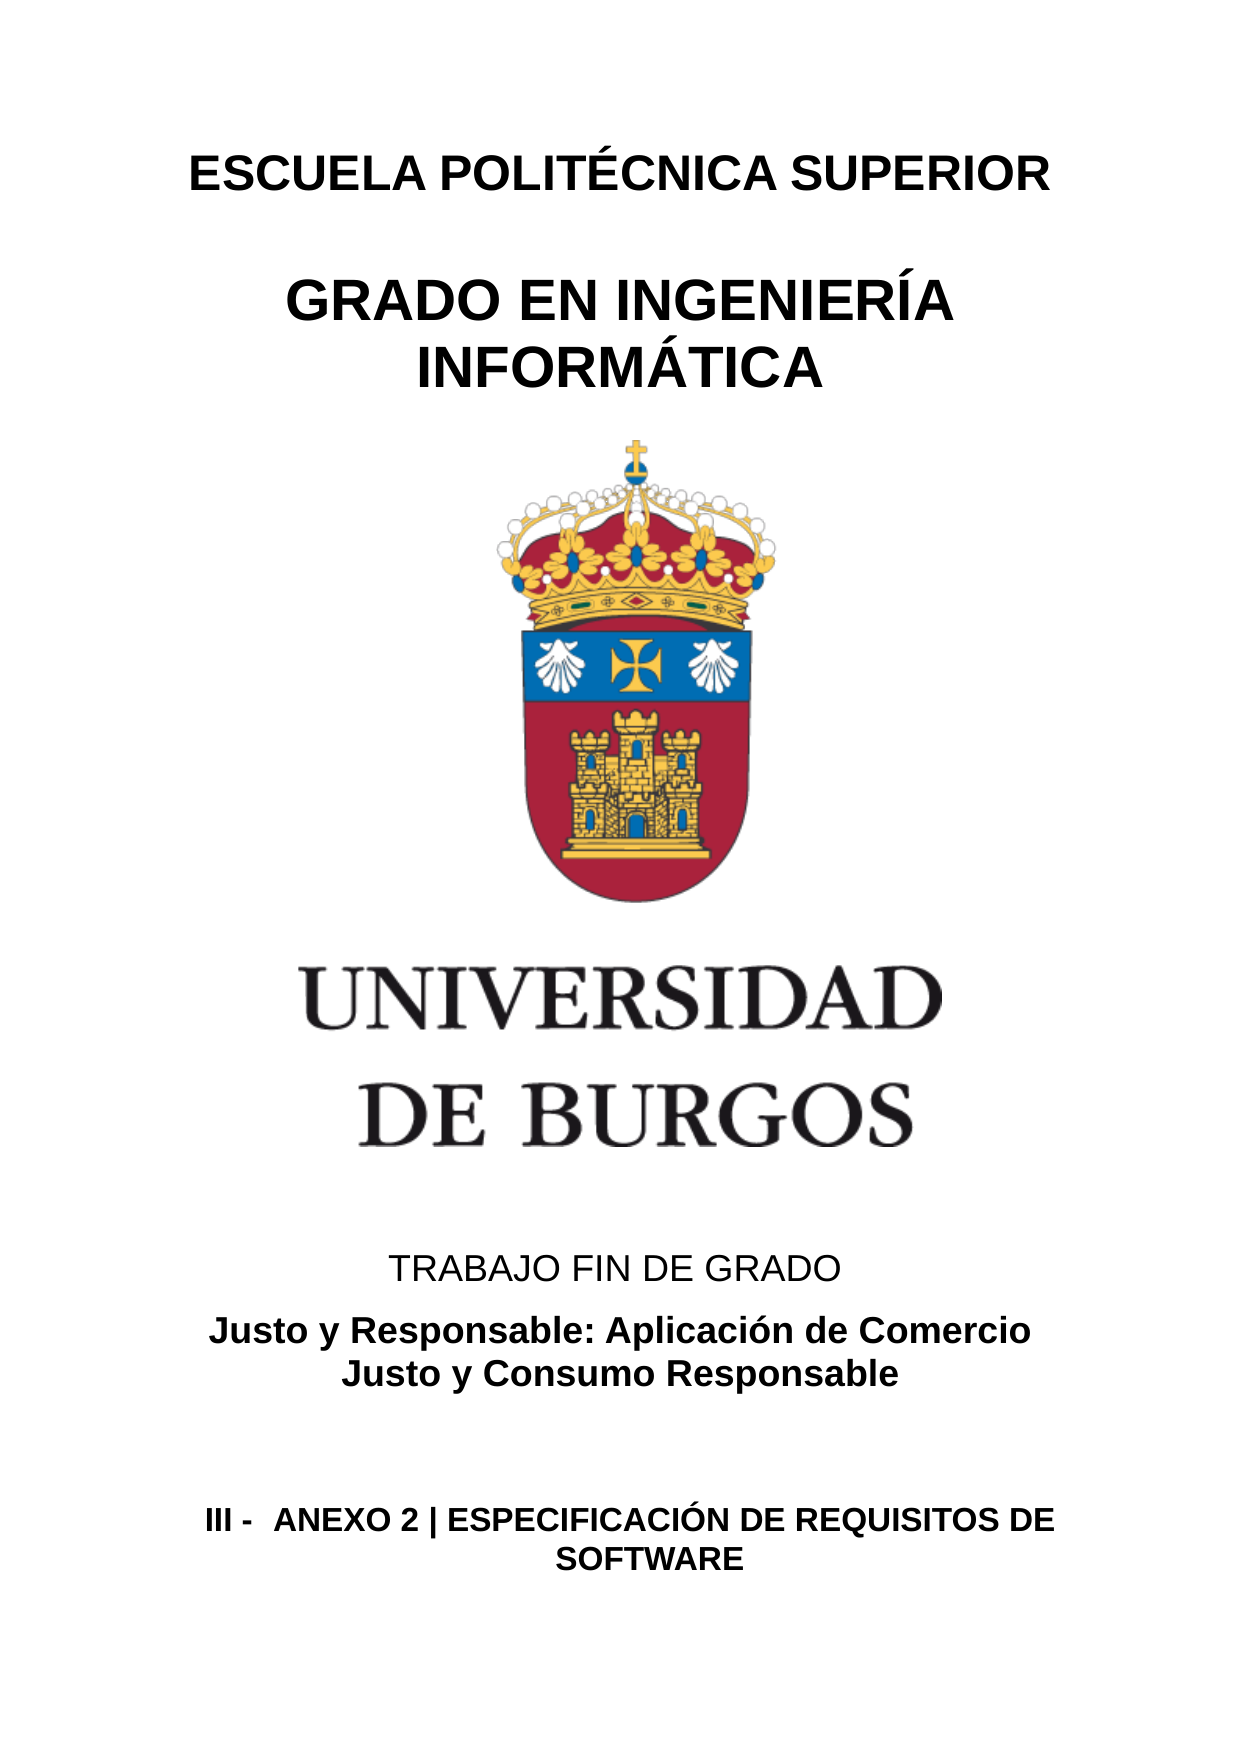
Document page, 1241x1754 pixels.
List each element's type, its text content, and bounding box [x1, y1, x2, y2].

subtitle ANEXO 2 | ESPECIFICACIÓN DE REQUISITOS DE SOFTWARE [162, 1500, 1122, 1577]
picture [298, 440, 942, 1147]
title ESCUELA POLITÉCNICA SUPERIOR [118, 143, 1122, 200]
subtitle Justo y Responsable: Aplicación de Comercio Justo y Consumo Responsable [118, 1308, 1122, 1395]
subtitle TRABAJO FIN DE GRADO [118, 1247, 1122, 1290]
title GRADO EN INGENIERÍA INFORMÁTICA [118, 266, 1122, 400]
